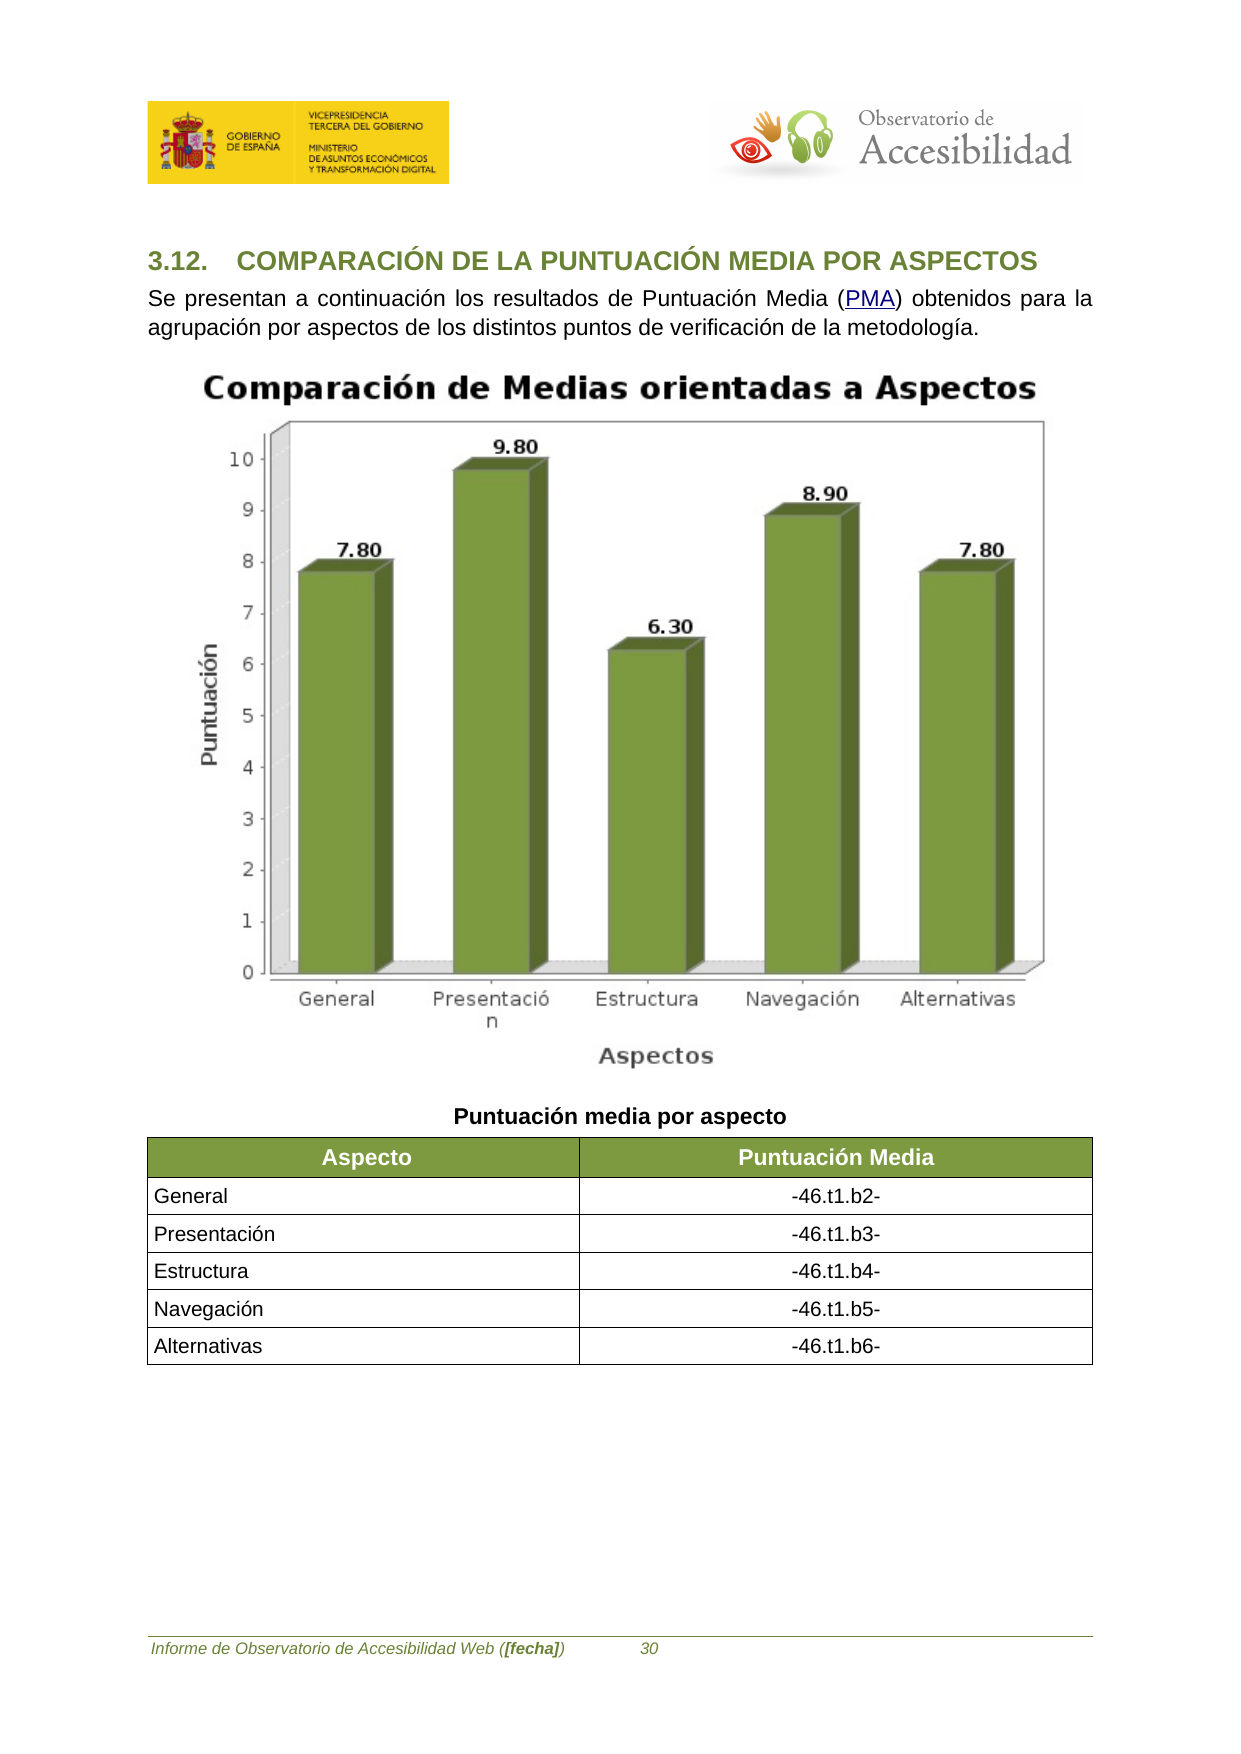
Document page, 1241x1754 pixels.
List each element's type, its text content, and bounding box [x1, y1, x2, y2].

table_cell Estructura [148, 1253, 579, 1289]
picture [178, 368, 1062, 1078]
table_header Puntuación Media [580, 1138, 1092, 1177]
table_cell -46.t1.b4- [580, 1253, 1092, 1289]
table_cell Navegación [148, 1290, 579, 1327]
table_cell General [148, 1178, 579, 1214]
subtitle Comparación de la puntuación media por aspectos [148, 245, 1092, 276]
table_cell Alternativas [148, 1328, 579, 1364]
text Puntuación media por aspecto [148, 1103, 1092, 1129]
table_cell -46.t1.b5- [580, 1290, 1092, 1327]
table_cell -46.t1.b3- [580, 1215, 1092, 1252]
table_cell -46.t1.b6- [580, 1328, 1092, 1364]
text Se presentan a continuación los resultados de Puntuación Media (PMA) obtenidos para la agrupación por aspectos de los distintos puntos de verificación de la metodología. [148, 285, 1092, 341]
table_header Aspecto [148, 1138, 579, 1177]
table_cell Presentación [148, 1215, 579, 1252]
picture [147, 101, 450, 184]
picture [710, 101, 1086, 184]
table_cell -46.t1.b2- [580, 1178, 1092, 1214]
